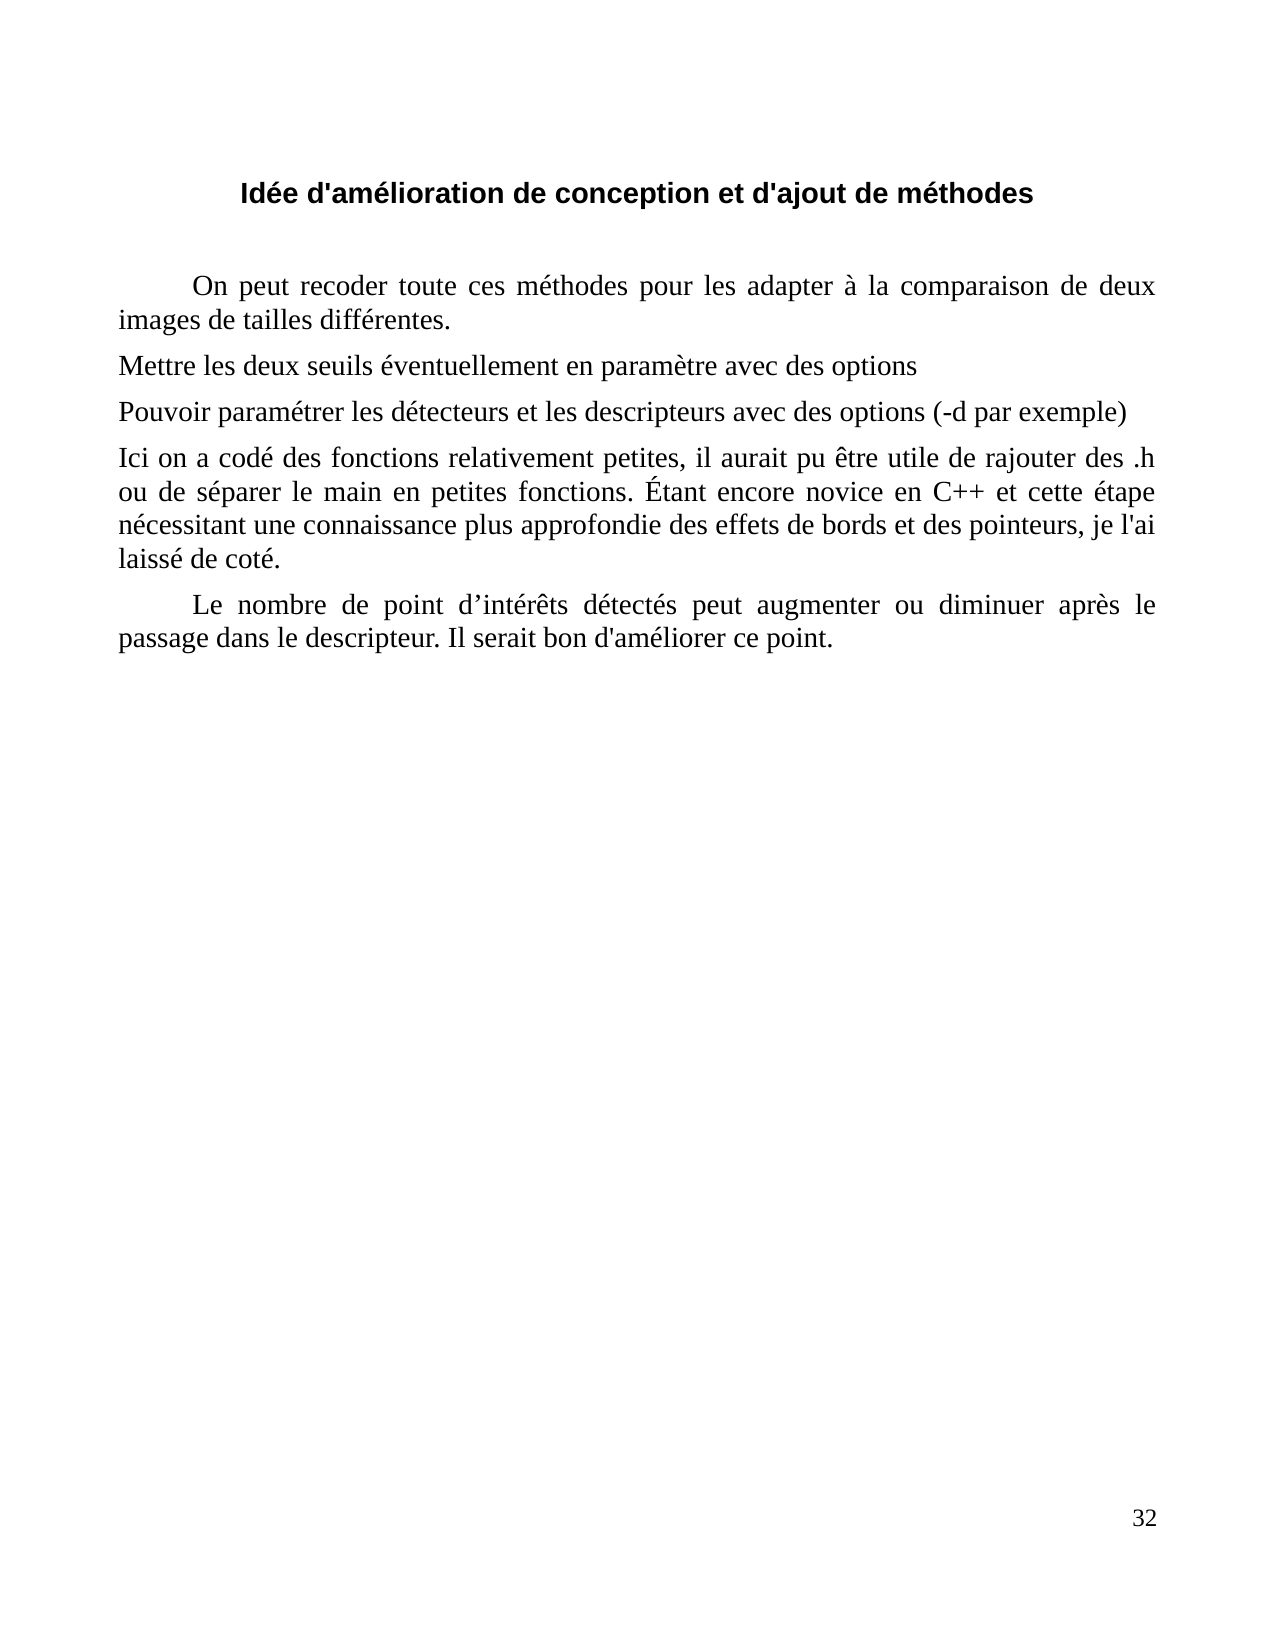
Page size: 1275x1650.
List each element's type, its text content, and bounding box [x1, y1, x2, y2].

text Ici on a codé des fonctions relativement petites, il aurait pu être utile de rajouter des .h ou de séparer le main en petites fonctions. Étant encore novice en C++ et cette étape nécessitant une connaissance plus approfondie des effets de bords et des pointeurs, je l'ai laissé de coté. [118, 440, 1157, 574]
text On peut recoder toute ces méthodes pour les adapter à la comparaison de deux images de tailles différentes. [118, 268, 1157, 336]
text Le nombre de point d’intérêts détectés peut augmenter ou diminuer après le passage dans le descripteur. Il serait bon d'améliorer ce point. [118, 587, 1157, 654]
text Pouvoir paramétrer les détecteurs et les descripteurs avec des options (-d par exemple) [118, 394, 1157, 428]
subtitle Idée d'amélioration de conception et d'ajout de méthodes [118, 176, 1157, 210]
text Mettre les deux seuils éventuellement en paramètre avec des options [118, 348, 1157, 382]
